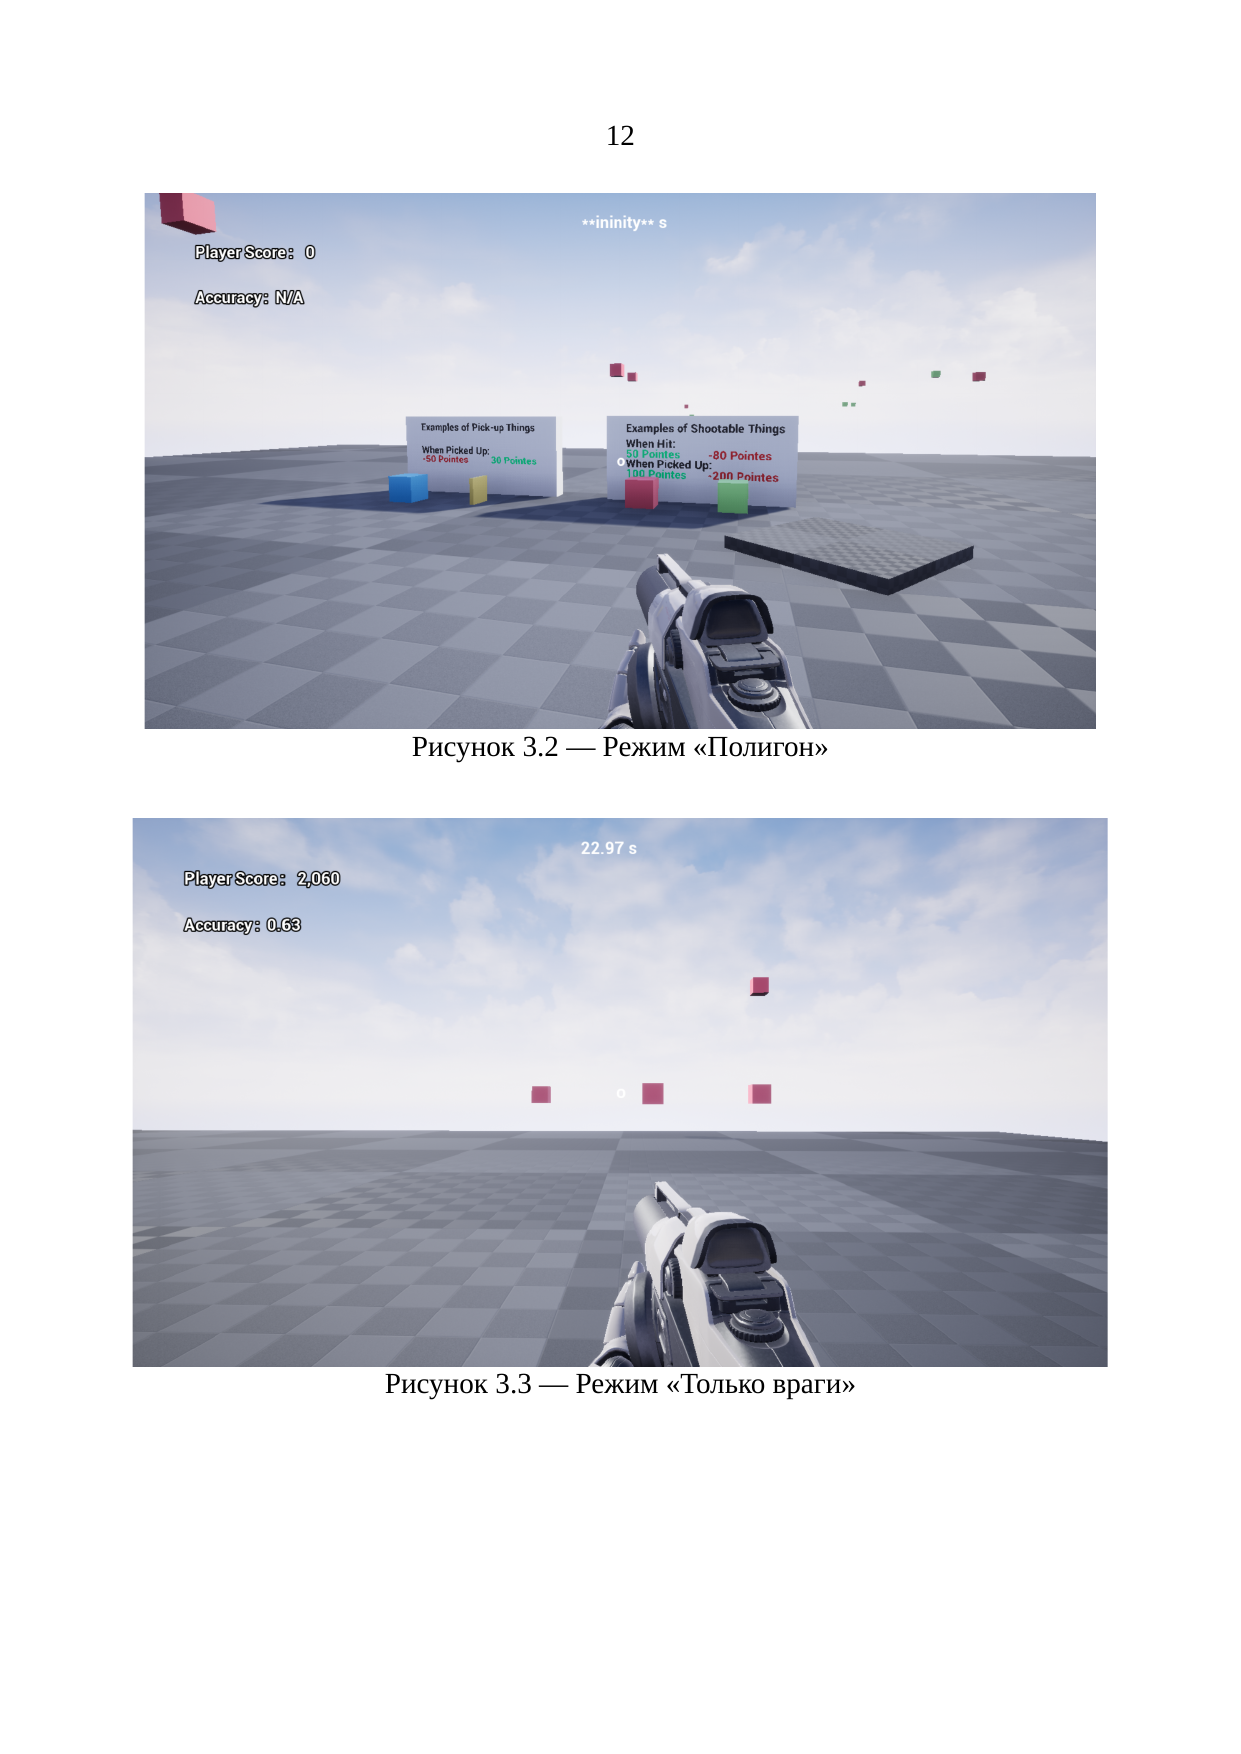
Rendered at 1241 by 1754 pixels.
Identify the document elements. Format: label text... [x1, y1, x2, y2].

text Рисунок 3.2 — Режим «Полигон» [176, 729, 1065, 762]
picture [144, 193, 1096, 729]
text Рисунок 3.3 — Режим «Только враги» [160, 1367, 1080, 1400]
picture [132, 818, 1108, 1367]
